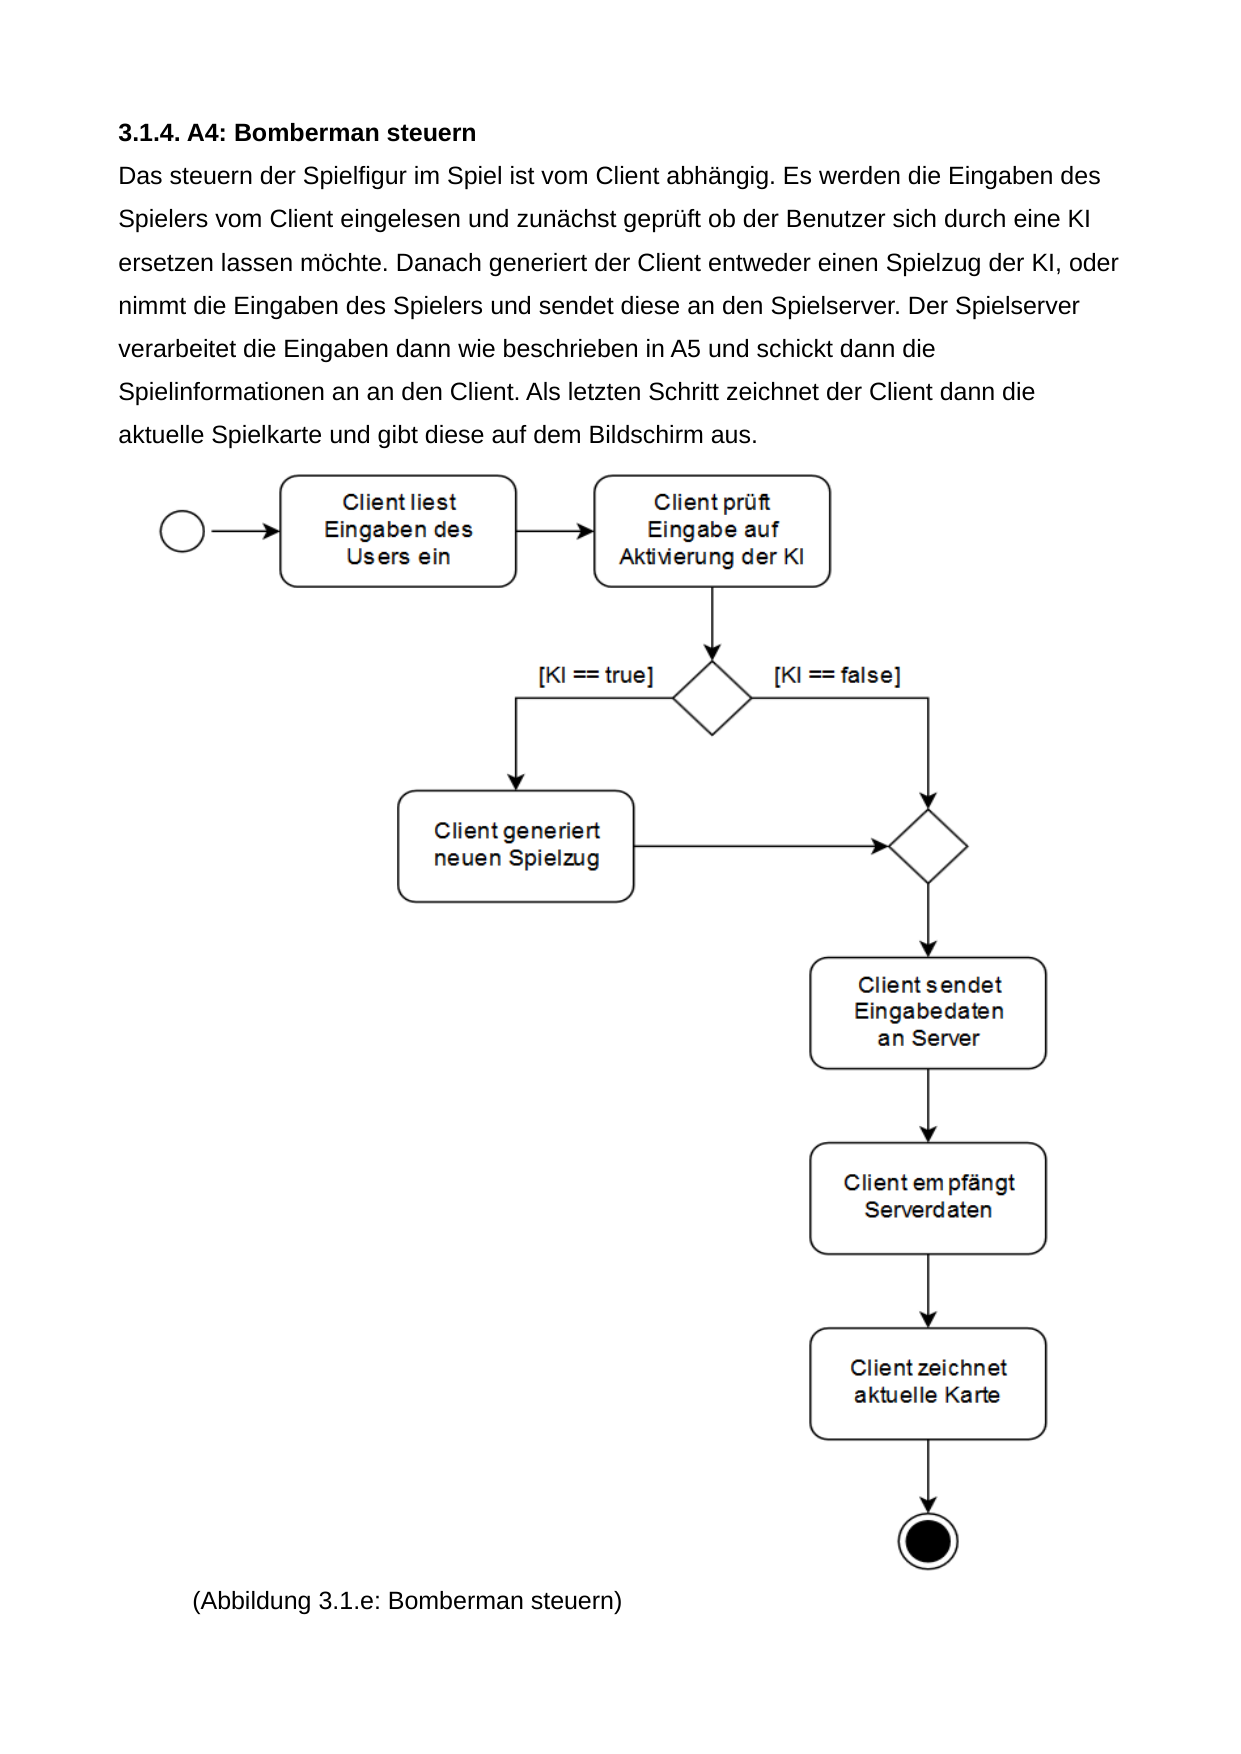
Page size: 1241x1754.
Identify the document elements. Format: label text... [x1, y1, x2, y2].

text 3.1.4. A4: Bomberman steuern [118, 118, 1122, 147]
text (Abbildung 3.1.e: Bomberman steuern) [118, 463, 1122, 1614]
text Das steuern der Spielfigur im Spiel ist vom Client abhängig. Es werden die Eingaben des Spielers vom Client eingelesen und zunächst geprüft ob der Benutzer sich durch eine KI ersetzen lassen möchte. Danach generiert der Client entweder einen Spielzug der KI, oder nimmt die Eingaben des Spielers und sendet diese an den Spielserver. Der Spielserver verarbeitet die Eingaben dann wie beschrieben in A5 und schickt dann die Spielinformationen an an den Client. Als letzten Schritt zeichnet der Client dann die aktuelle Spielkarte und gibt diese auf dem Bildschirm aus. [118, 161, 1122, 449]
